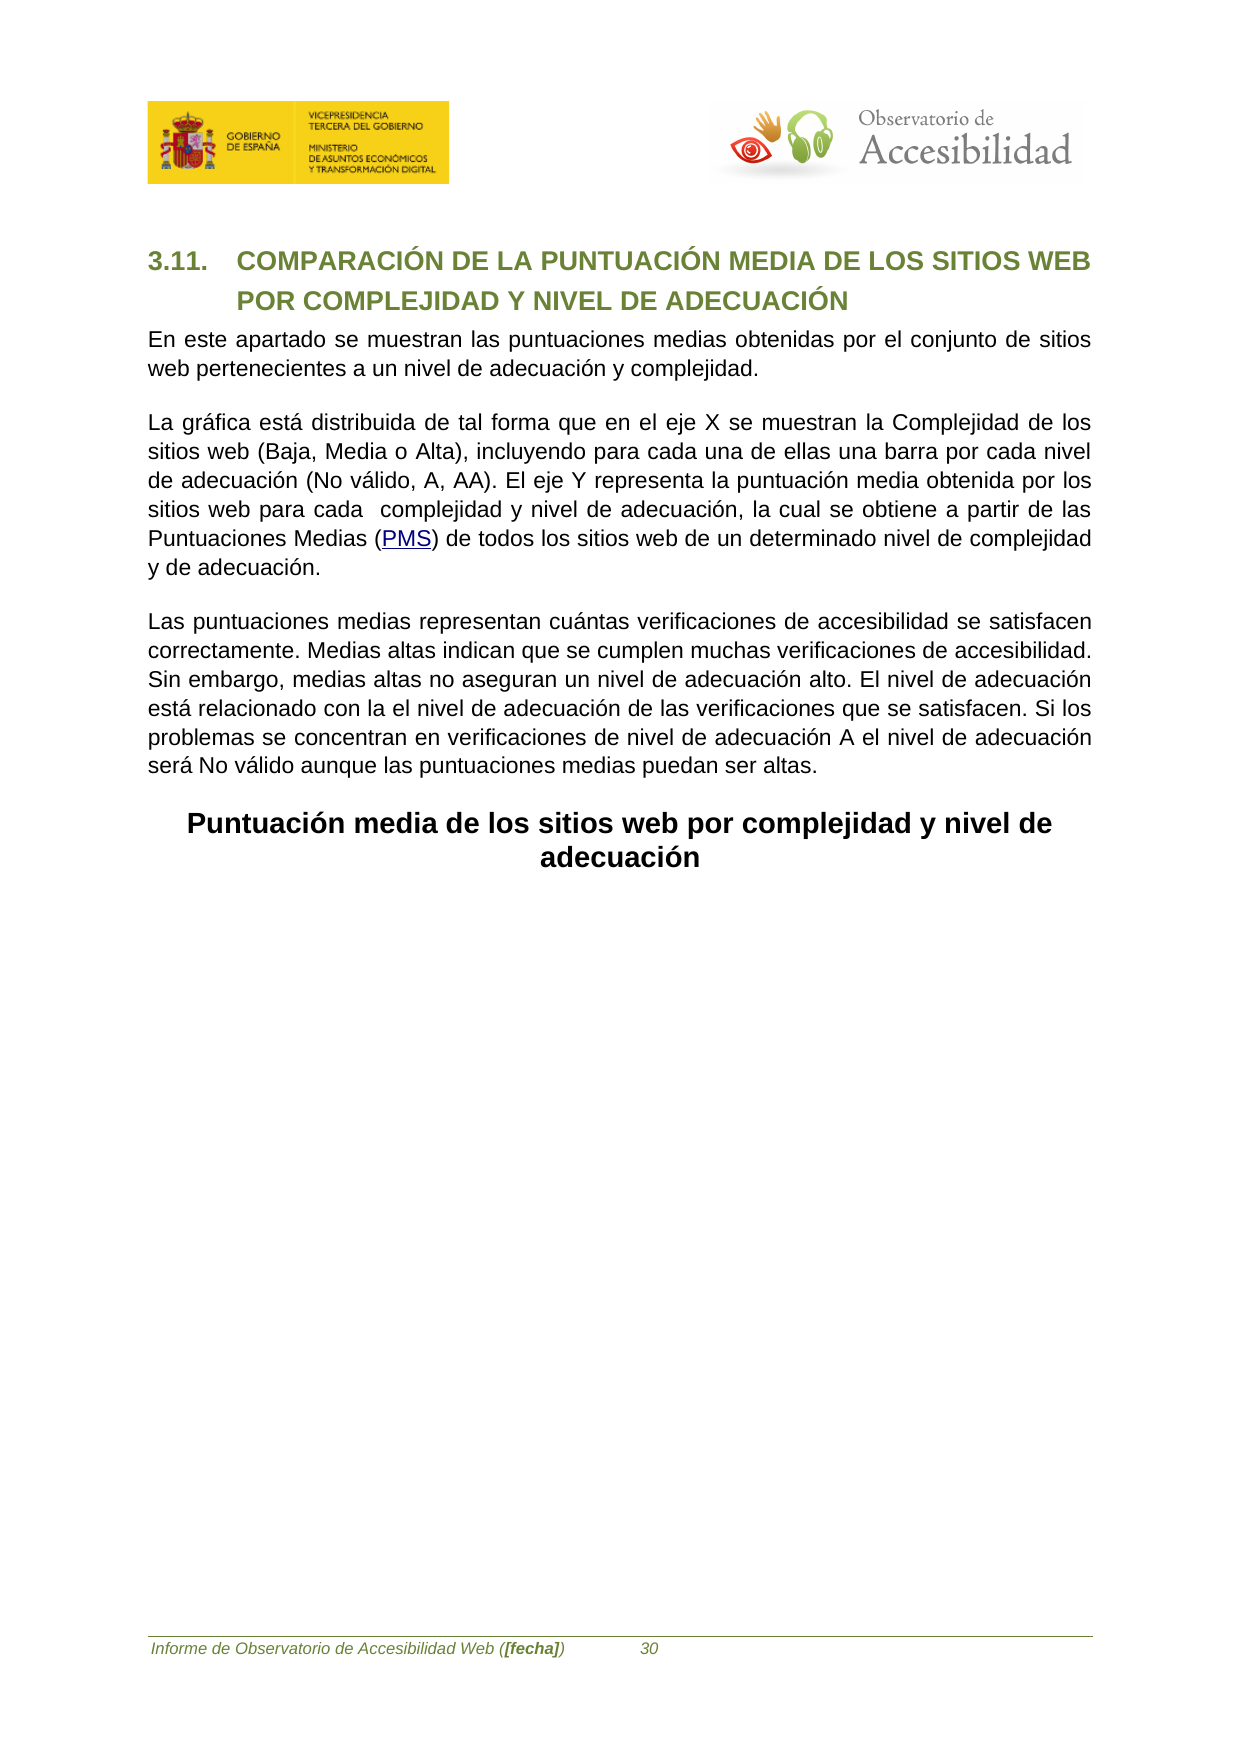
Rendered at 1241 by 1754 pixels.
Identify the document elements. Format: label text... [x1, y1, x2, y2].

text En este apartado se muestran las puntuaciones medias obtenidas por el conjunto de sitios web pertenecientes a un nivel de adecuación y complejidad. [148, 326, 1092, 381]
text La gráfica está distribuida de tal forma que en el eje X se muestran la Complejidad de los sitios web (Baja, Media o Alta), incluyendo para cada una de ellas una barra por cada nivel de adecuación (No válido, A, AA). El eje Y representa la puntuación media obtenida por los sitios web para cada complejidad y nivel de adecuación, la cual se obtiene a partir de las Puntuaciones Medias (PMS) de todos los sitios web de un determinado nivel de complejidad y de adecuación. [148, 409, 1092, 580]
picture [147, 101, 450, 184]
subtitle Comparación de la Puntuación media de los sitios web por complejidad y nivel de adecuación [148, 245, 1092, 317]
text Puntuación media de los sitios web por complejidad y nivel de adecuación [148, 806, 1092, 873]
text Las puntuaciones medias representan cuántas verificaciones de accesibilidad se satisfacen correctamente. Medias altas indican que se cumplen muchas verificaciones de accesibilidad. Sin embargo, medias altas no aseguran un nivel de adecuación alto. El nivel de adecuación está relacionado con la el nivel de adecuación de las verificaciones que se satisfacen. Si los problemas se concentran en verificaciones de nivel de adecuación A el nivel de adecuación será No válido aunque las puntuaciones medias puedan ser altas. [148, 608, 1092, 779]
picture [710, 101, 1086, 184]
